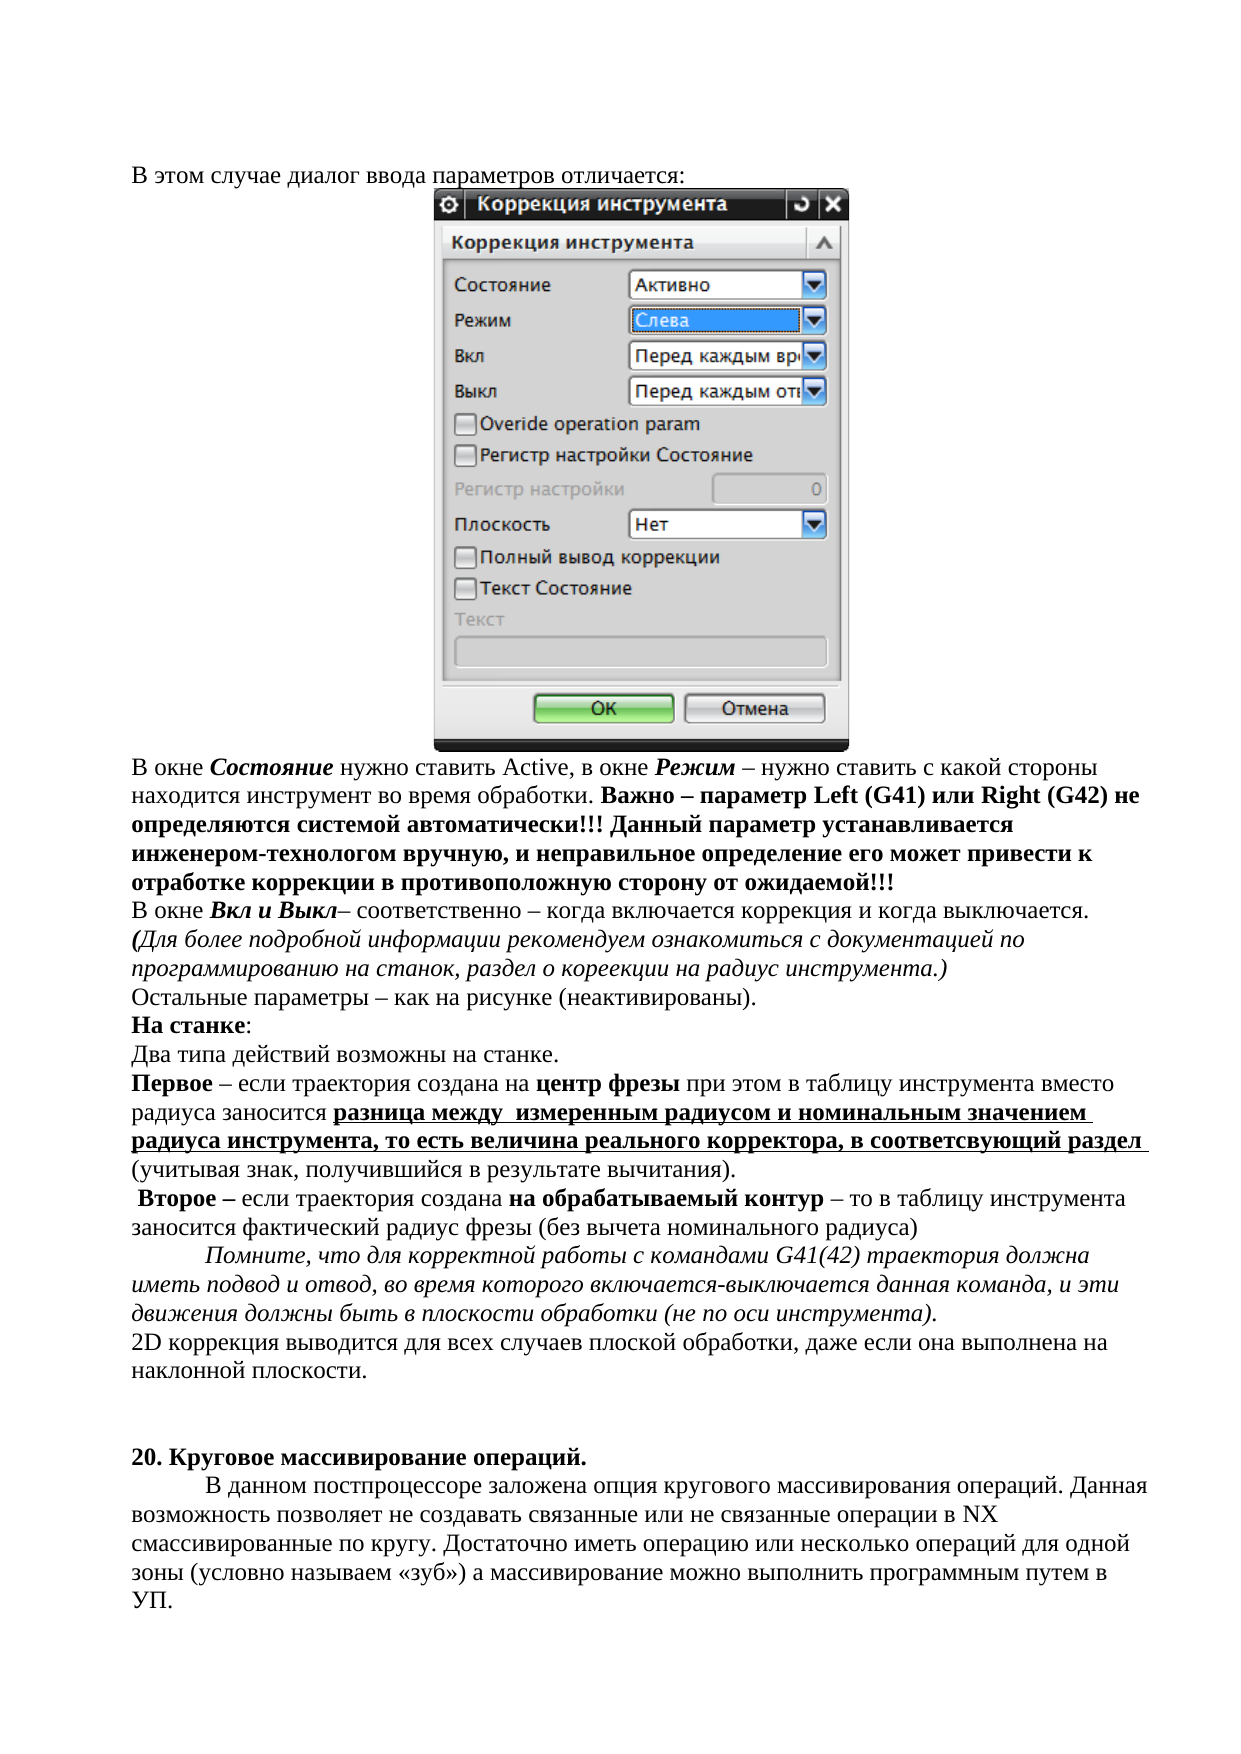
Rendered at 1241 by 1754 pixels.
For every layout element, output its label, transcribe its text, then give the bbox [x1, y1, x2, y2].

text Остальные параметры – как на рисунке (неактивированы). [131, 982, 1152, 1011]
text В этом случае диалог ввода параметров отличается: [131, 160, 1152, 188]
text Помните, что для корректной работы с командами G41(42) траектория должна иметь подвод и отвод, во время которого включается-выключается данная команда, и эти движения должны быть в плоскости обработки (не по оси инструмента). [131, 1241, 1152, 1327]
text Второе – если траектория создана на обрабатываемый контур – то в таблицу инструмента заносится фактический радиус фрезы (без вычета номинального радиуса) [131, 1183, 1152, 1241]
text В окне Состояние нужно ставить Active, в окне Режим – нужно ставить с какой стороны находится инструмент во время обработки. Важно – параметр Left (G41) или Right (G42) не определяются системой автоматически!!! Данный параметр устанавливается инженером-технологом вручную, и неправильное определение его может привести к отработке коррекции в противоположную сторону от ожидаемой!!! [131, 752, 1152, 896]
text В данном постпроцессоре заложена опция кругового массивирования операций. Данная возможность позволяет не создавать связанные или не связанные операции в NX смассивированные по кругу. Достаточно иметь операцию или несколько операций для одной зоны (условно называем «зуб») а массивирование можно выполнить программным путем в УП. [131, 1471, 1152, 1614]
text Первое – если траектория создана на центр фрезы при этом в таблицу инструмента вместо радиуса заносится разница между измеренным радиусом и номинальным значением радиуса инструмента, то есть величина реального корректора, в соответсвующий раздел (учитывая знак, получившийся в результате вычитания). [131, 1068, 1152, 1183]
text 20. Круговое массивирование операций. [131, 1442, 1152, 1471]
text (Для более подробной информации рекомендуем ознакомиться с документацией по программированию на станок, раздел о кореекции на радиус инструмента.) [131, 924, 1152, 982]
text Два типа действий возможны на станке. [131, 1039, 1152, 1068]
text 2D коррекция выводится для всех случаев плоской обработки, даже если она выполнена на наклонной плоскости. [131, 1327, 1152, 1384]
picture [433, 188, 850, 752]
text В окне Вкл и Выкл– соответственно – когда включается коррекция и когда выключается. [131, 896, 1152, 924]
text На станке: [131, 1011, 1152, 1039]
